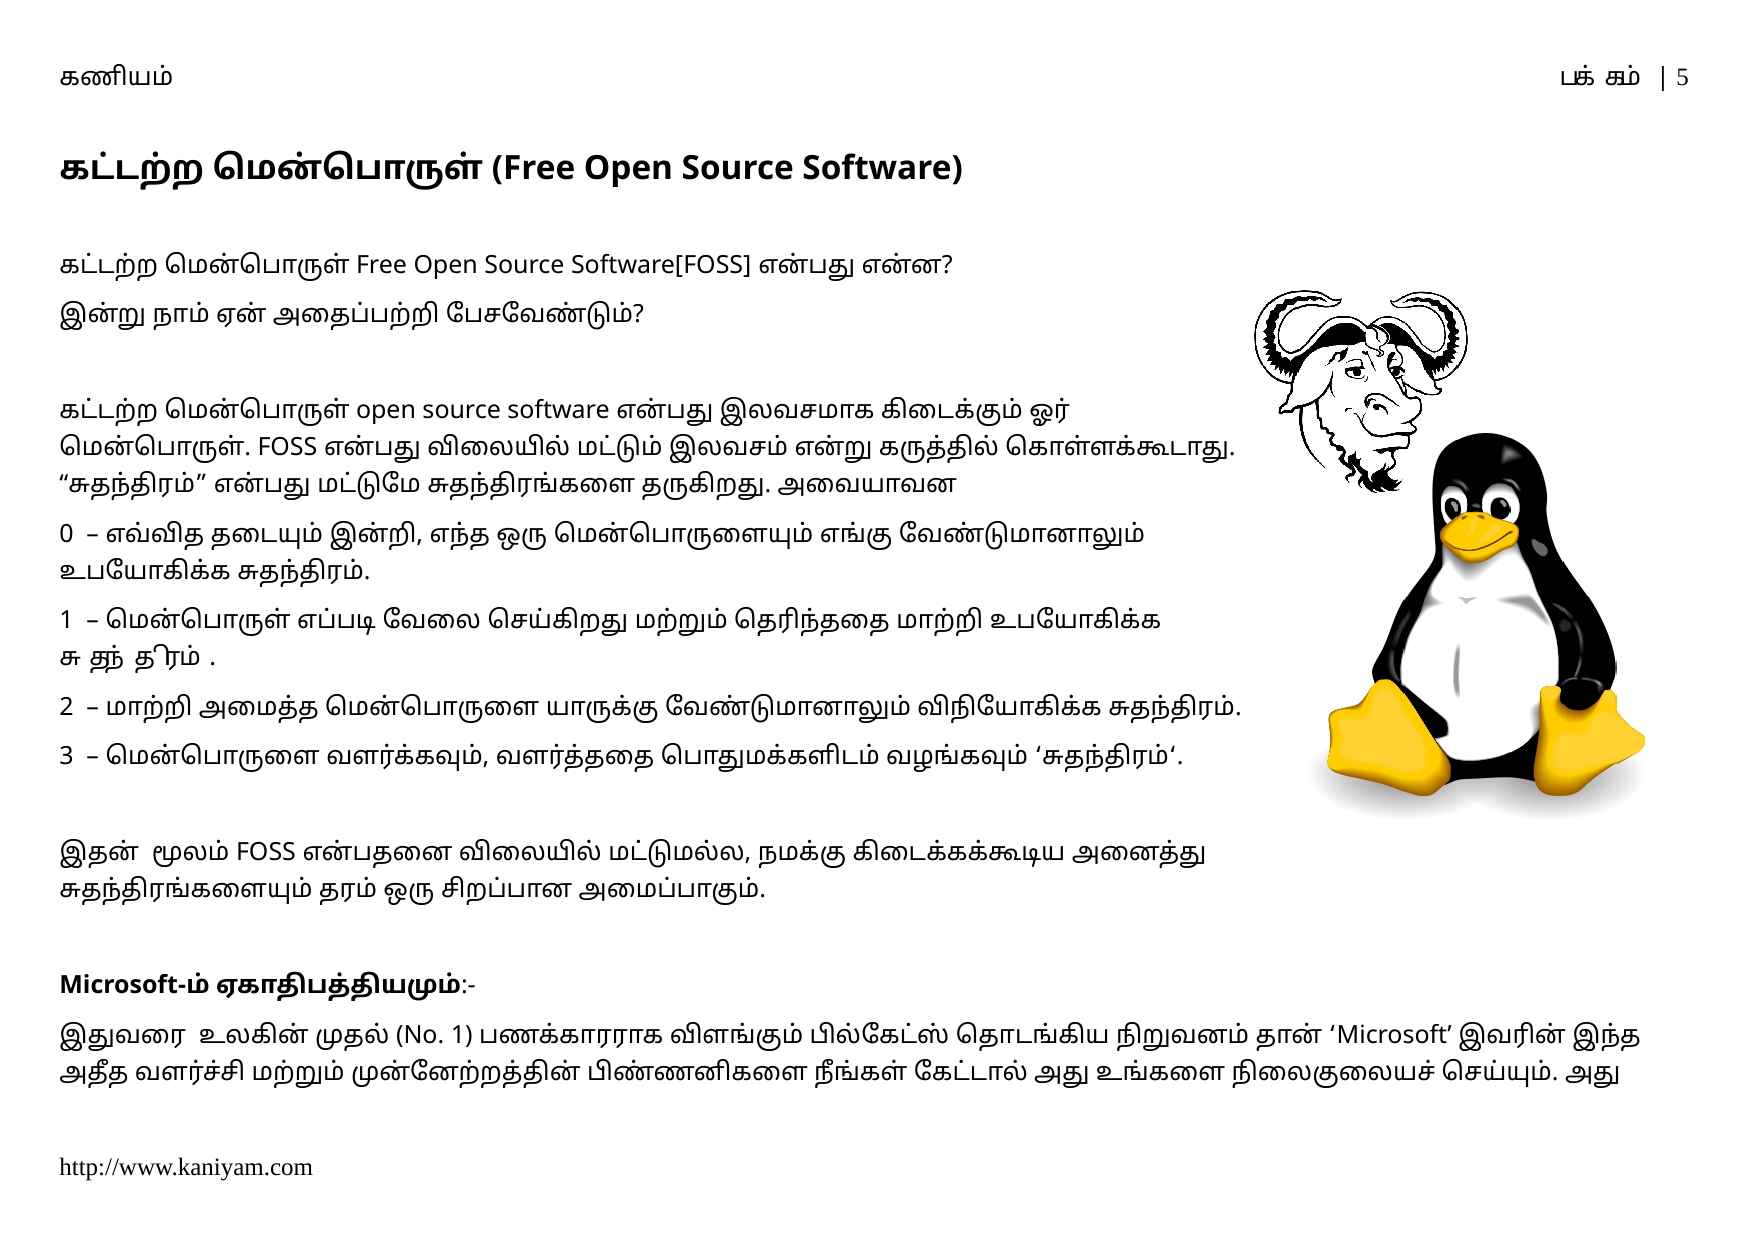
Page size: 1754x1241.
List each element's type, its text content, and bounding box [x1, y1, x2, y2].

text கட்டற்ற மென்பொருள் Free Open Source Software[FOSS] என்பது என்ன? [59, 246, 1695, 283]
text Microsoft-ம் ஏகாதிபத்தியமும்:- [59, 967, 1695, 1004]
text [1669, 296, 1695, 333]
text கட்டற்ற மென்பொருள் open source software என்பது இலவசமாக கிடைக்கும் ஓர் மென்பொருள். FOSS என்பது விலையில் மட்டும் இலவசம் என்று கருத்தில் கொள்ளக்கூடாது. “சுதந்திரம்” என்பது மட்டுமே சுதந்திரங்களை தருகிறது. அவையாவன [59, 392, 1246, 503]
text 0 – எவ்வித தடையும் இன்றி, எந்த ஒரு மென்பொருளையும் எங்கு வேண்டுமானாலும் உபயோகிக்க சுதந்திரம். [59, 515, 1246, 589]
text 3 – மென்பொருளை வளர்க்கவும், வளர்த்ததை பொதுமக்களிடம் வழங்கவும் ‘சுதந்திரம்‘. [59, 738, 1246, 775]
subtitle கட்டற்ற மென்பொருள் (Free Open Source Software) [59, 143, 1695, 193]
text இன்று நாம் ஏன் அதைப்பற்றி பேசவேண்டும்? [59, 296, 1246, 333]
text 1 – மென்பொருள் எப்படி வேலை செய்கிறது மற்றும் தெரிந்ததை மாற்றி உபயோகிக்க சுதந்திரம். [59, 602, 1246, 676]
text [1669, 515, 1695, 589]
picture [1246, 262, 1669, 847]
text இதுவரை உலகின் முதல் (No. 1) பணக்காரராக விளங்கும் பில்கேட்ஸ் தொடங்கிய நிறுவனம் தான் ‘Microsoft’ இவரின் இந்த அதீத வளர்ச்சி மற்றும் முன்னேற்றத்தின் பிண்ணனிகளை நீங்கள் கேட்டால் அது உங்களை நிலைகுலையச் செய்யும். அது [59, 1016, 1695, 1090]
text இதன் மூலம் FOSS என்பதனை விலையில் மட்டுமல்ல, நமக்கு கிடைக்கக்கூடிய அனைத்து சுதந்திரங்களையும் தரம் ஒரு சிறப்பான அமைப்பாகும். [59, 834, 1695, 908]
text [1669, 602, 1695, 676]
text 2 – மாற்றி அமைத்த மென்பொருளை யாருக்கு வேண்டுமானாலும் விநியோகிக்க சுதந்திரம். [59, 688, 1246, 725]
